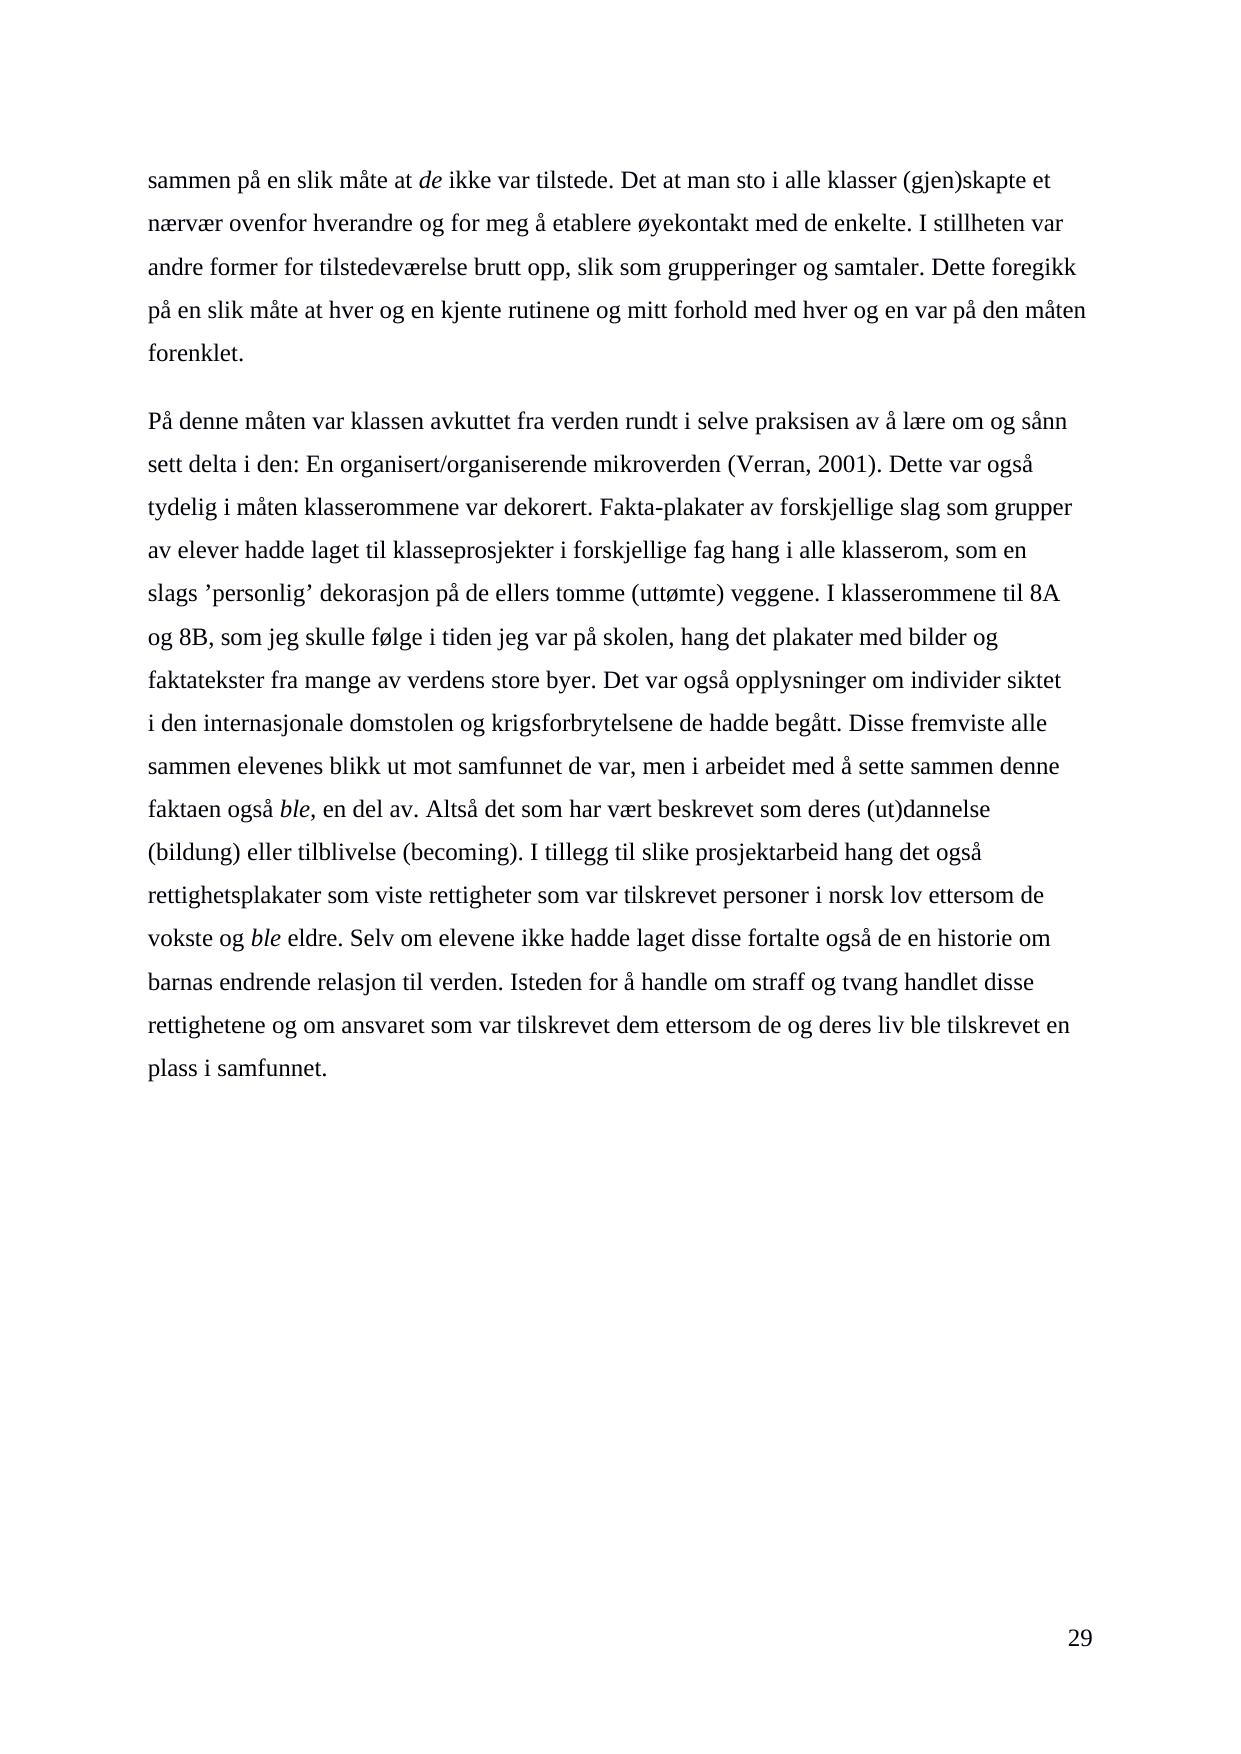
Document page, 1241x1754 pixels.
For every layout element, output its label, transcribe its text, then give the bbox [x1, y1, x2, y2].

text sammen på en slik måte at de ikke var tilstede. Det at man sto i alle klasser (gjen)skapte et nærvær ovenfor hverandre og for meg å etablere øyekontakt med de enkelte. I stillheten var andre former for tilstedeværelse brutt opp, slik som grupperinger og samtaler. Dette foregikk på en slik måte at hver og en kjente rutinene og mitt forhold med hver og en var på den måten forenklet. [148, 165, 1092, 367]
text På denne måten var klassen avkuttet fra verden rundt i selve praksisen av å lære om og sånn sett delta i den: En organisert/organiserende mikroverden (Verran, 2001). Dette var også tydelig i måten klasserommene var dekorert. Fakta-plakater av forskjellige slag som grupper av elever hadde laget til klasseprosjekter i forskjellige fag hang i alle klasserom, som en slags ’personlig’ dekorasjon på de ellers tomme (uttømte) veggene. I klasserommene til 8A og 8B, som jeg skulle følge i tiden jeg var på skolen, hang det plakater med bilder og faktatekster fra mange av verdens store byer. Det var også opplysninger om individer siktet i den internasjonale domstolen og krigsforbrytelsene de hadde begått. Disse fremviste alle sammen elevenes blikk ut mot samfunnet de var, men i arbeidet med å sette sammen denne faktaen også ble, en del av. Altså det som har vært beskrevet som deres (ut)dannelse (bildung) eller tilblivelse (becoming). I tillegg til slike prosjektarbeid hang det også rettighetsplakater som viste rettigheter som var tilskrevet personer i norsk lov ettersom de vokste og ble eldre. Selv om elevene ikke hadde laget disse fortalte også de en historie om barnas endrende relasjon til verden. Isteden for å handle om straff og tvang handlet disse rettighetene og om ansvaret som var tilskrevet dem ettersom de og deres liv ble tilskrevet en plass i samfunnet. [148, 406, 1074, 1082]
